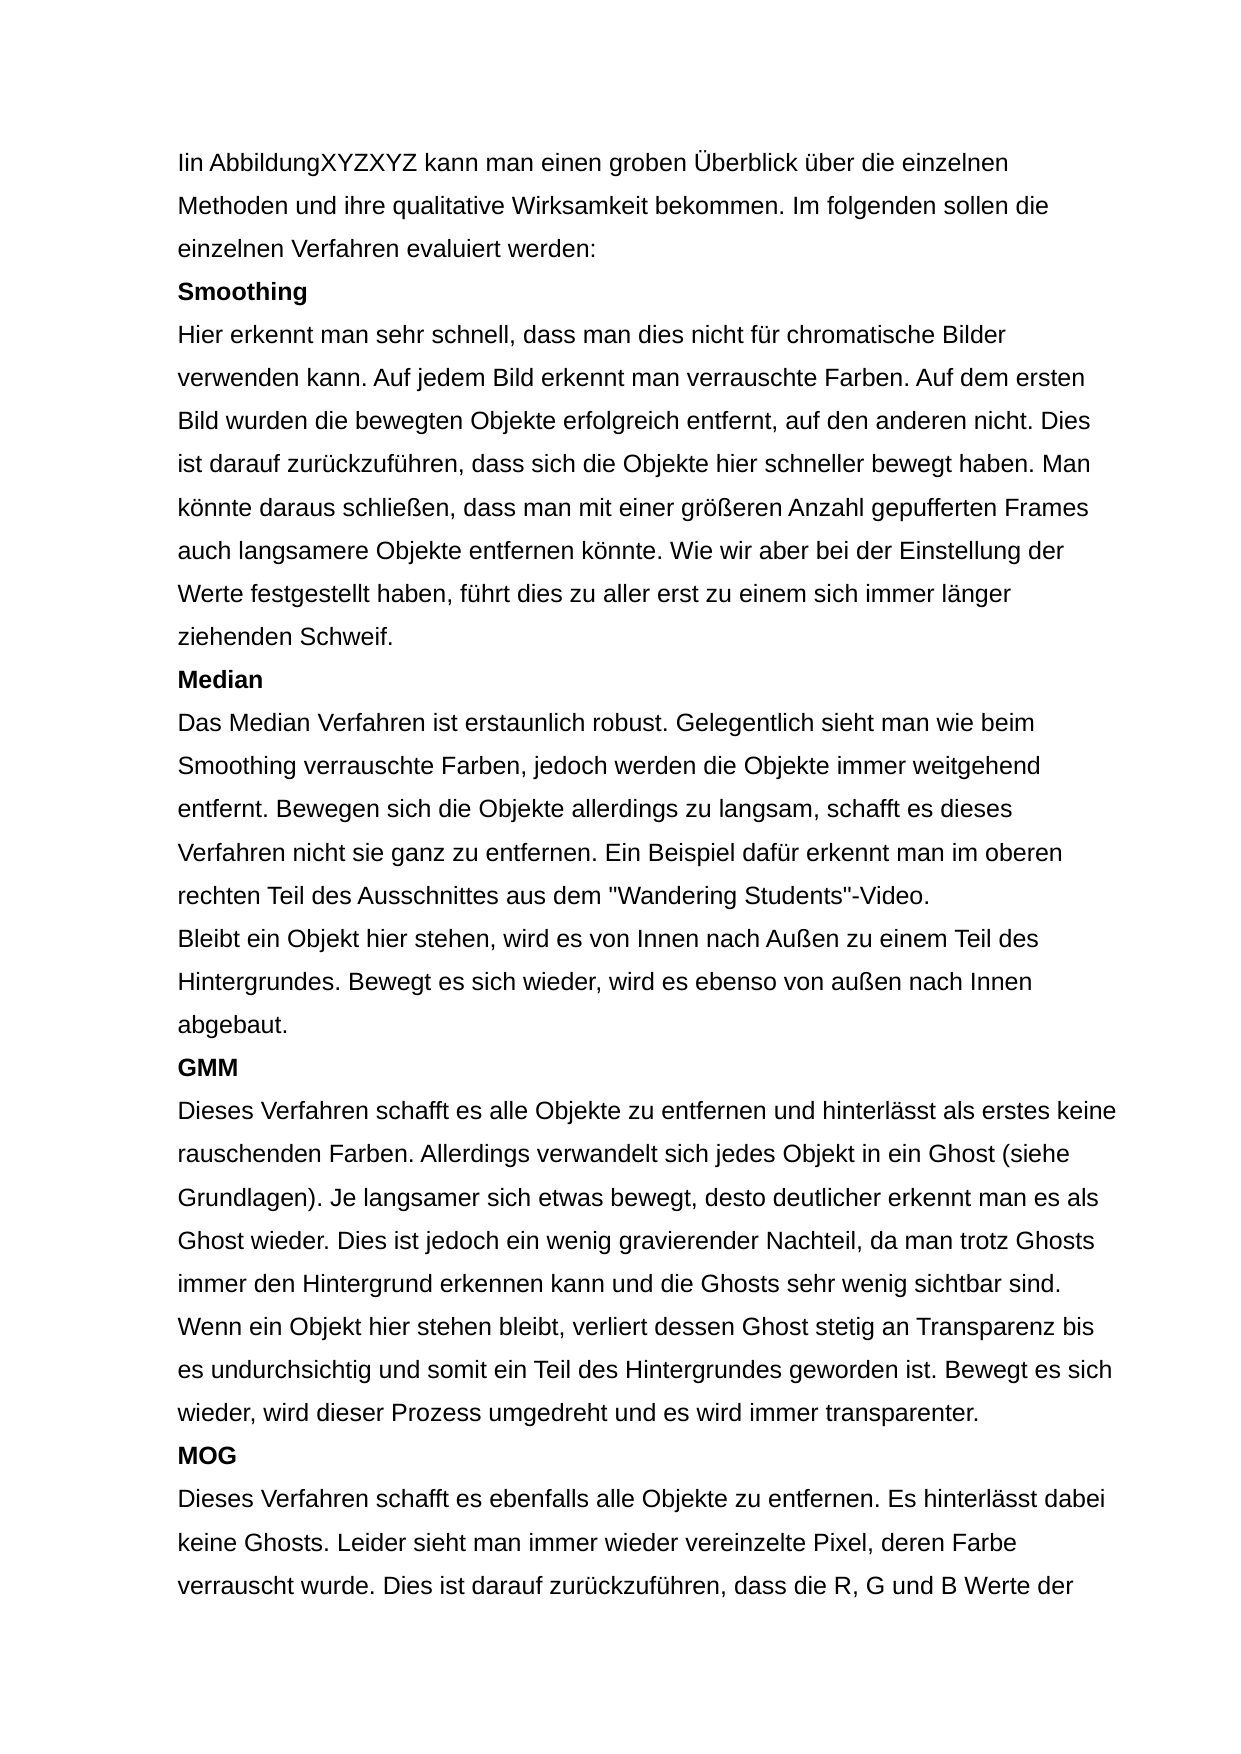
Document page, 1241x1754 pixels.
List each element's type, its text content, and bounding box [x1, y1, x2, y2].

text Smoothing [177, 277, 1122, 306]
text Iin AbbildungXYZXYZ kann man einen groben Überblick über die einzelnen Methoden und ihre qualitative Wirksamkeit bekommen. Im folgenden sollen die einzelnen Verfahren evaluiert werden: [177, 148, 1122, 263]
text MOG [177, 1441, 1122, 1470]
text Dieses Verfahren schafft es ebenfalls alle Objekte zu entfernen. Es hinterlässt dabei keine Ghosts. Leider sieht man immer wieder vereinzelte Pixel, deren Farbe verrauscht wurde. Dies ist darauf zurückzuführen, dass die R, G und B Werte der [177, 1484, 1122, 1599]
text Hier erkennt man sehr schnell, dass man dies nicht für chromatische Bilder verwenden kann. Auf jedem Bild erkennt man verrauschte Farben. Auf dem ersten Bild wurden die bewegten Objekte erfolgreich entfernt, auf den anderen nicht. Dies ist darauf zurückzuführen, dass sich die Objekte hier schneller bewegt haben. Man könnte daraus schließen, dass man mit einer größeren Anzahl gepufferten Frames auch langsamere Objekte entfernen könnte. Wie wir aber bei der Einstellung der Werte festgestellt haben, führt dies zu aller erst zu einem sich immer länger ziehenden Schweif. [177, 320, 1122, 651]
text Dieses Verfahren schafft es alle Objekte zu entfernen und hinterlässt als erstes keine rauschenden Farben. Allerdings verwandelt sich jedes Objekt in ein Ghost (siehe Grundlagen). Je langsamer sich etwas bewegt, desto deutlicher erkennt man es als Ghost wieder. Dies ist jedoch ein wenig gravierender Nachteil, da man trotz Ghosts immer den Hintergrund erkennen kann und die Ghosts sehr wenig sichtbar sind. [177, 1096, 1122, 1298]
text Bleibt ein Objekt hier stehen, wird es von Innen nach Außen zu einem Teil des Hintergrundes. Bewegt es sich wieder, wird es ebenso von außen nach Innen abgebaut. [177, 924, 1122, 1039]
text Median [177, 665, 1122, 694]
text GMM [177, 1053, 1122, 1082]
text Das Median Verfahren ist erstaunlich robust. Gelegentlich sieht man wie beim Smoothing verrauschte Farben, jedoch werden die Objekte immer weitgehend entfernt. Bewegen sich die Objekte allerdings zu langsam, schafft es dieses Verfahren nicht sie ganz zu entfernen. Ein Beispiel dafür erkennt man im oberen rechten Teil des Ausschnittes aus dem "Wandering Students"-Video. [177, 708, 1122, 909]
text Wenn ein Objekt hier stehen bleibt, verliert dessen Ghost stetig an Transparenz bis es undurchsichtig und somit ein Teil des Hintergrundes geworden ist. Bewegt es sich wieder, wird dieser Prozess umgedreht und es wird immer transparenter. [177, 1312, 1122, 1427]
